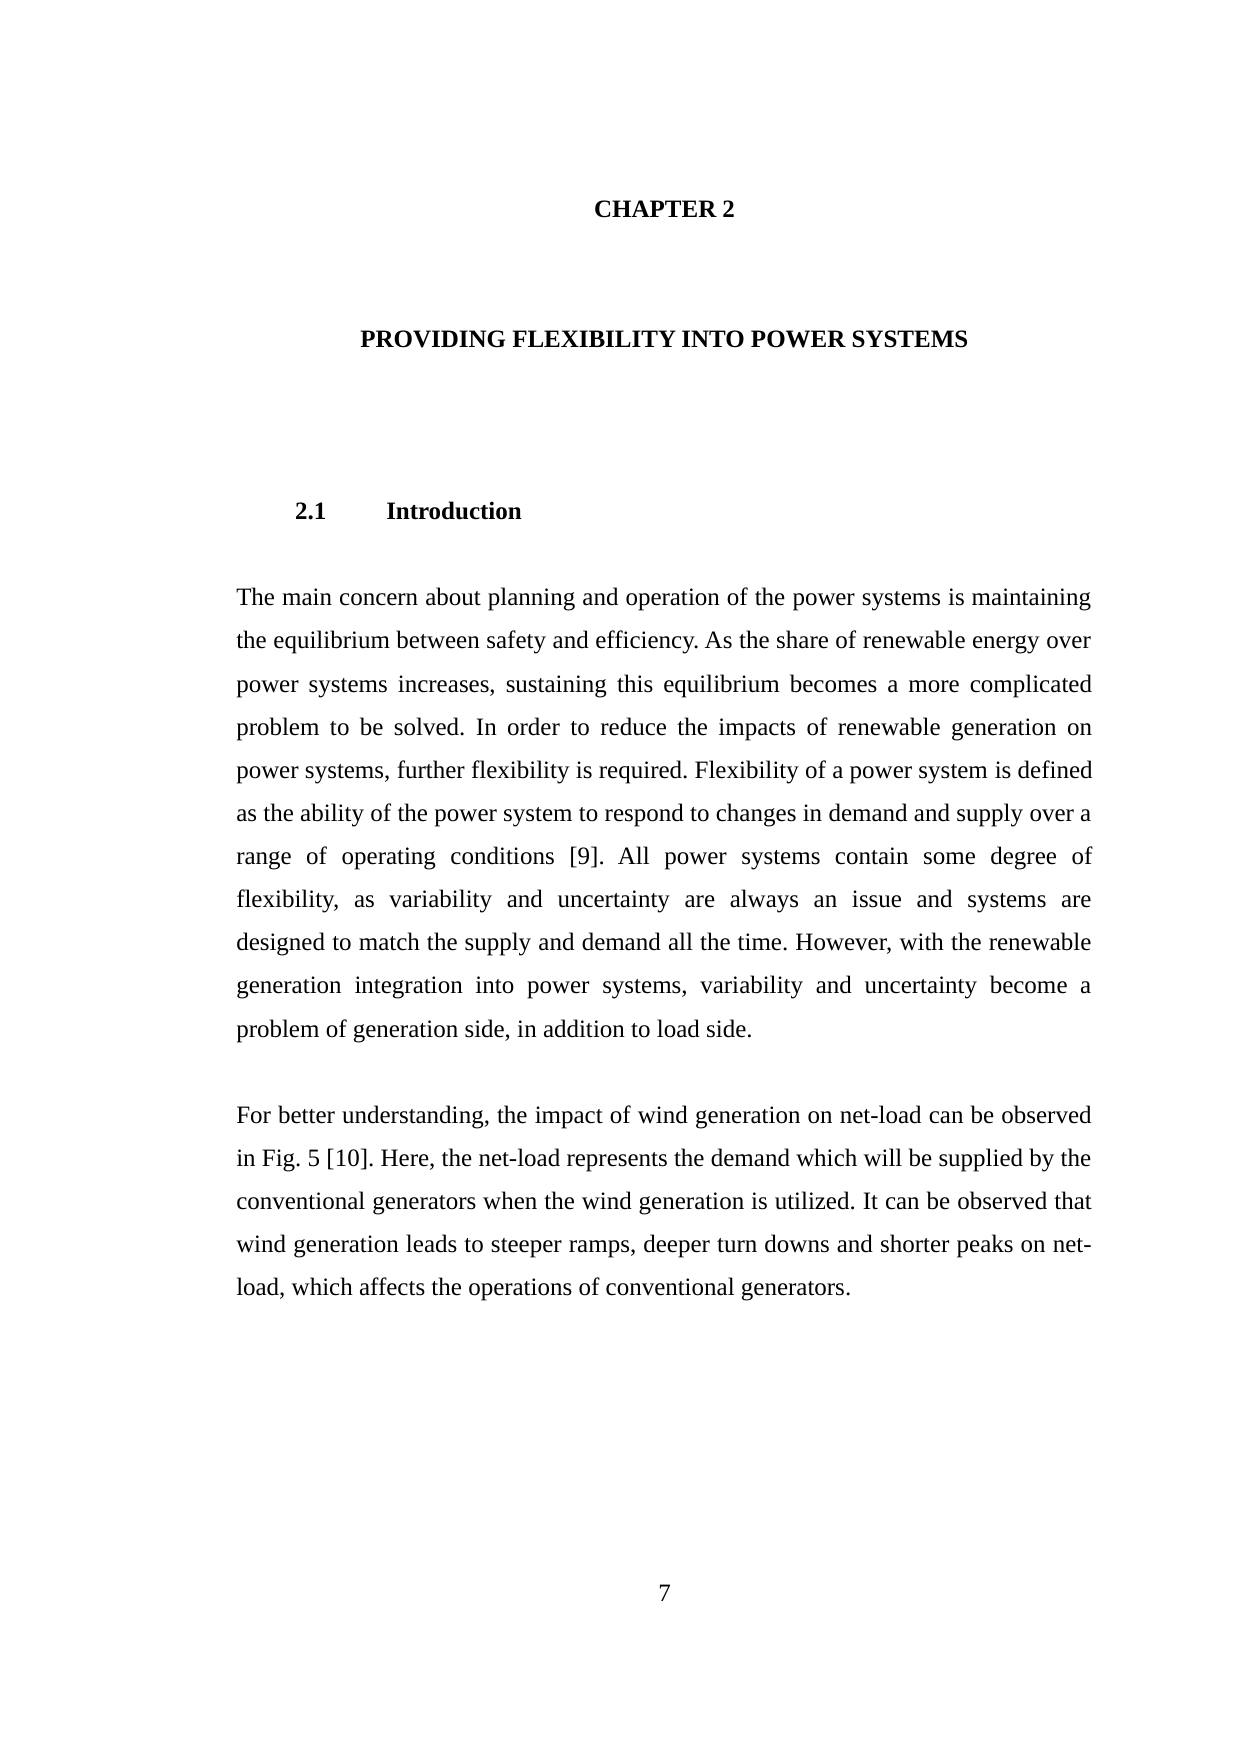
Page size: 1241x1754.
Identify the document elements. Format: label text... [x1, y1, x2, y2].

subtitle PROVIDING FLEXIBILITY INTO POWER SYSTEMS [236, 324, 1093, 352]
text For better understanding, the impact of wind generation on net-load can be observed in Fig. 5 [10]⁠. Here, the net-load represents the demand which will be supplied by the conventional generators when the wind generation is utilized. It can be observed that wind generation leads to steeper ramps, deeper turn downs and shorter peaks on net-load, which affects the operations of conventional generators. [236, 1100, 1093, 1301]
text The main concern about planning and operation of the power systems is maintaining the equilibrium between safety and efficiency. As the share of renewable energy over power systems increases, sustaining this equilibrium becomes a more complicated problem to be solved. In order to reduce the impacts of renewable generation on power systems, further flexibility is required. Flexibility of a power system is defined as the ability of the power system to respond to changes in demand and supply over a range of operating conditions [9]. All power systems contain some degree of flexibility, as variability and uncertainty are always an issue and systems are designed to match the supply and demand all the time. However, with the renewable generation integration into power systems, variability and uncertainty become a problem of generation side, in addition to load side. [236, 582, 1093, 1042]
list Introduction [236, 496, 1093, 525]
